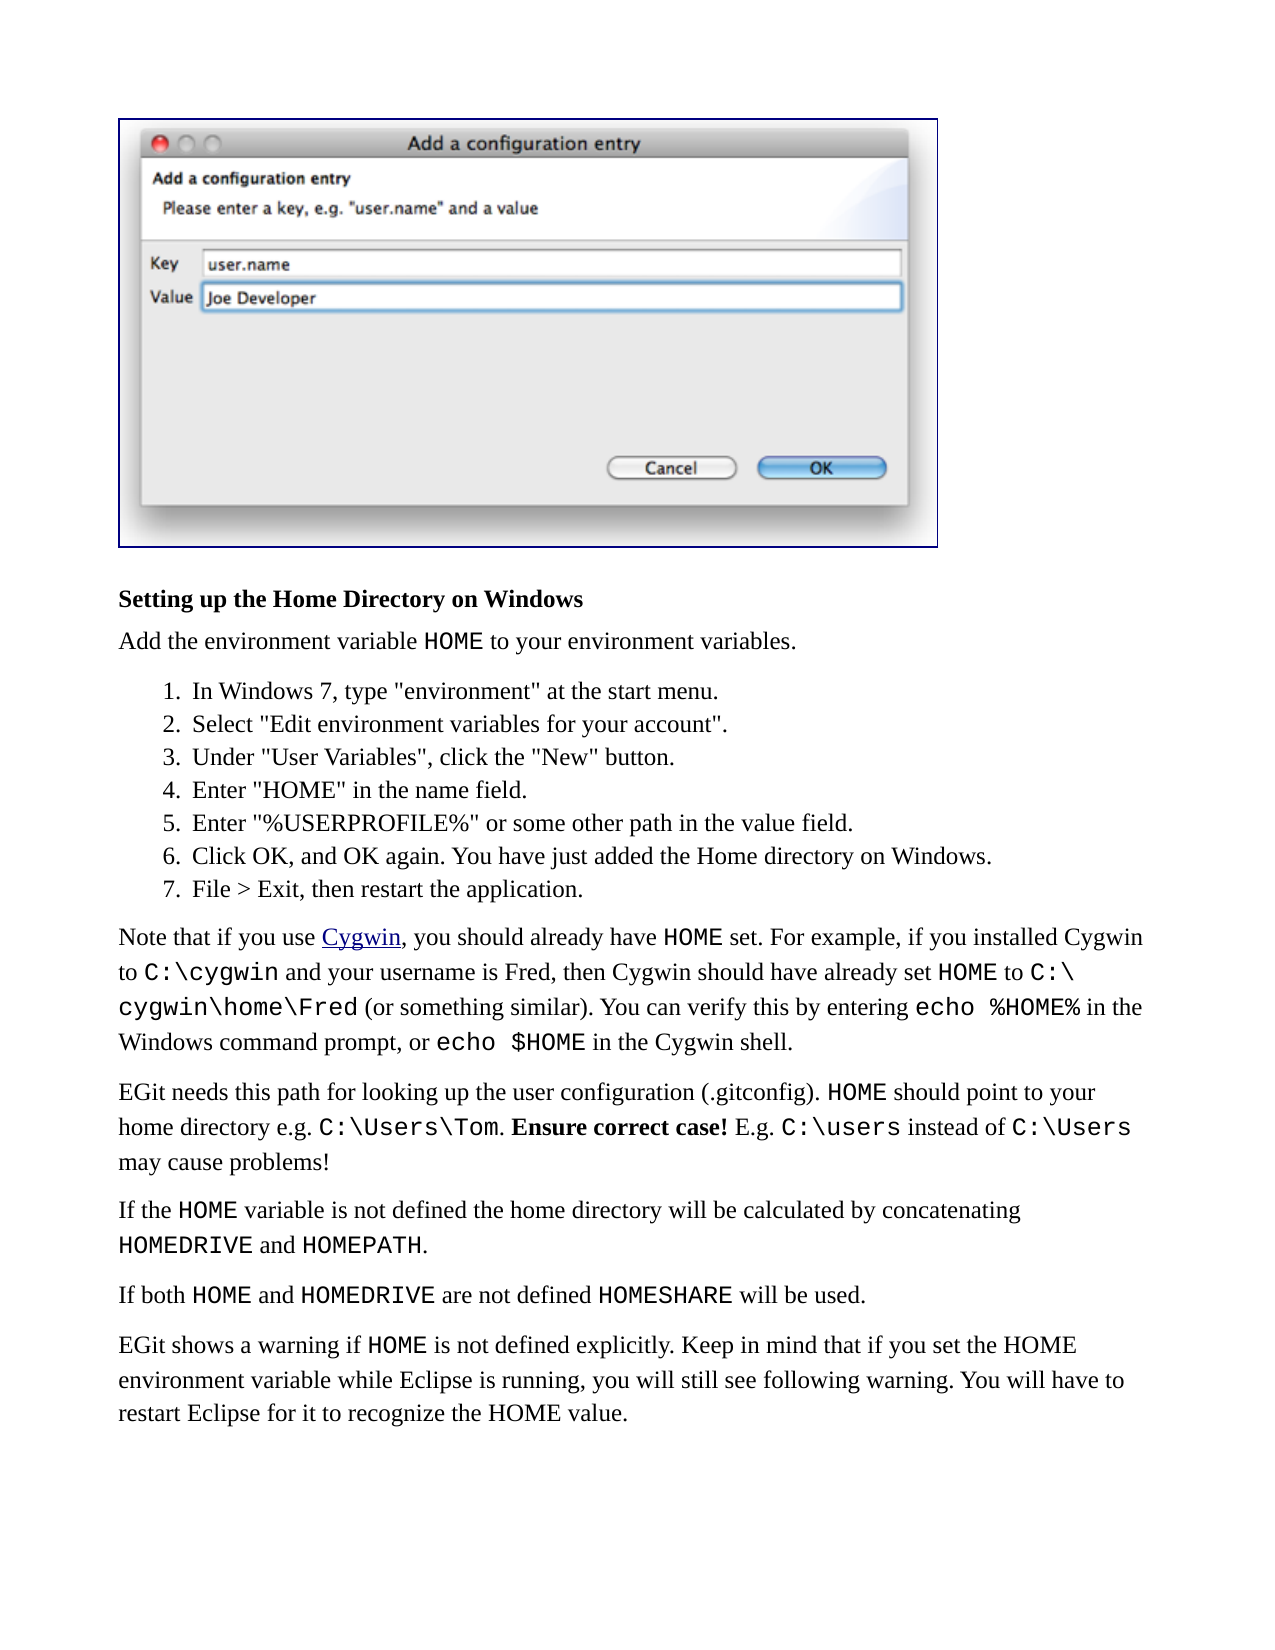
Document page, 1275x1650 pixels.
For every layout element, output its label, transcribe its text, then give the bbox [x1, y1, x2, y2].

subtitle Setting up the Home Directory on Windows [118, 584, 1157, 613]
list In Windows 7, type "environment" at the start menu. [162, 676, 1157, 704]
text EGit needs this path for looking up the user configuration (.gitconfig). HOME should point to your home directory e.g. C:\Users\Tom. Ensure correct case! E.g. C:\users instead of C:\Users may cause problems! [118, 1077, 1157, 1176]
list Select "Edit environment variables for your account". [162, 709, 1157, 738]
text If both HOME and HOMEDRIVE are not defined HOMESHARE will be used. [118, 1280, 1157, 1311]
list Enter "%USERPROFILE%" or some other path in the value field. [162, 808, 1157, 837]
text Add the environment variable HOME to your environment variables. [118, 626, 1157, 657]
list Under "User Variables", click the "New" button. [162, 742, 1157, 771]
text EGit shows a warning if HOME is not defined explicitly. Keep in mind that if you set the HOME environment variable while Eclipse is running, you will still see following warning. You will have to restart Eclipse for it to recognize the HOME value. [118, 1330, 1157, 1427]
list Enter "HOME" in the name field. [162, 775, 1157, 804]
text Note that if you use Cygwin, you should already have HOME set. For example, if you installed Cygwin to C:\cygwin and your username is Fred, then Cygwin should have already set HOME to C:\cygwin\home\Fred (or something similar). You can verify this by entering echo %HOME% in the Windows command prompt, or echo $HOME in the Cygwin shell. [118, 922, 1157, 1058]
list File > Exit, then restart the application. [162, 874, 1157, 903]
text If the HOME variable is not defined the home directory will be calculated by concatenating HOMEDRIVE and HOMEPATH. [118, 1195, 1157, 1261]
list Click OK, and OK again. You have just added the Home directory on Windows. [162, 841, 1157, 870]
picture [120, 120, 937, 546]
